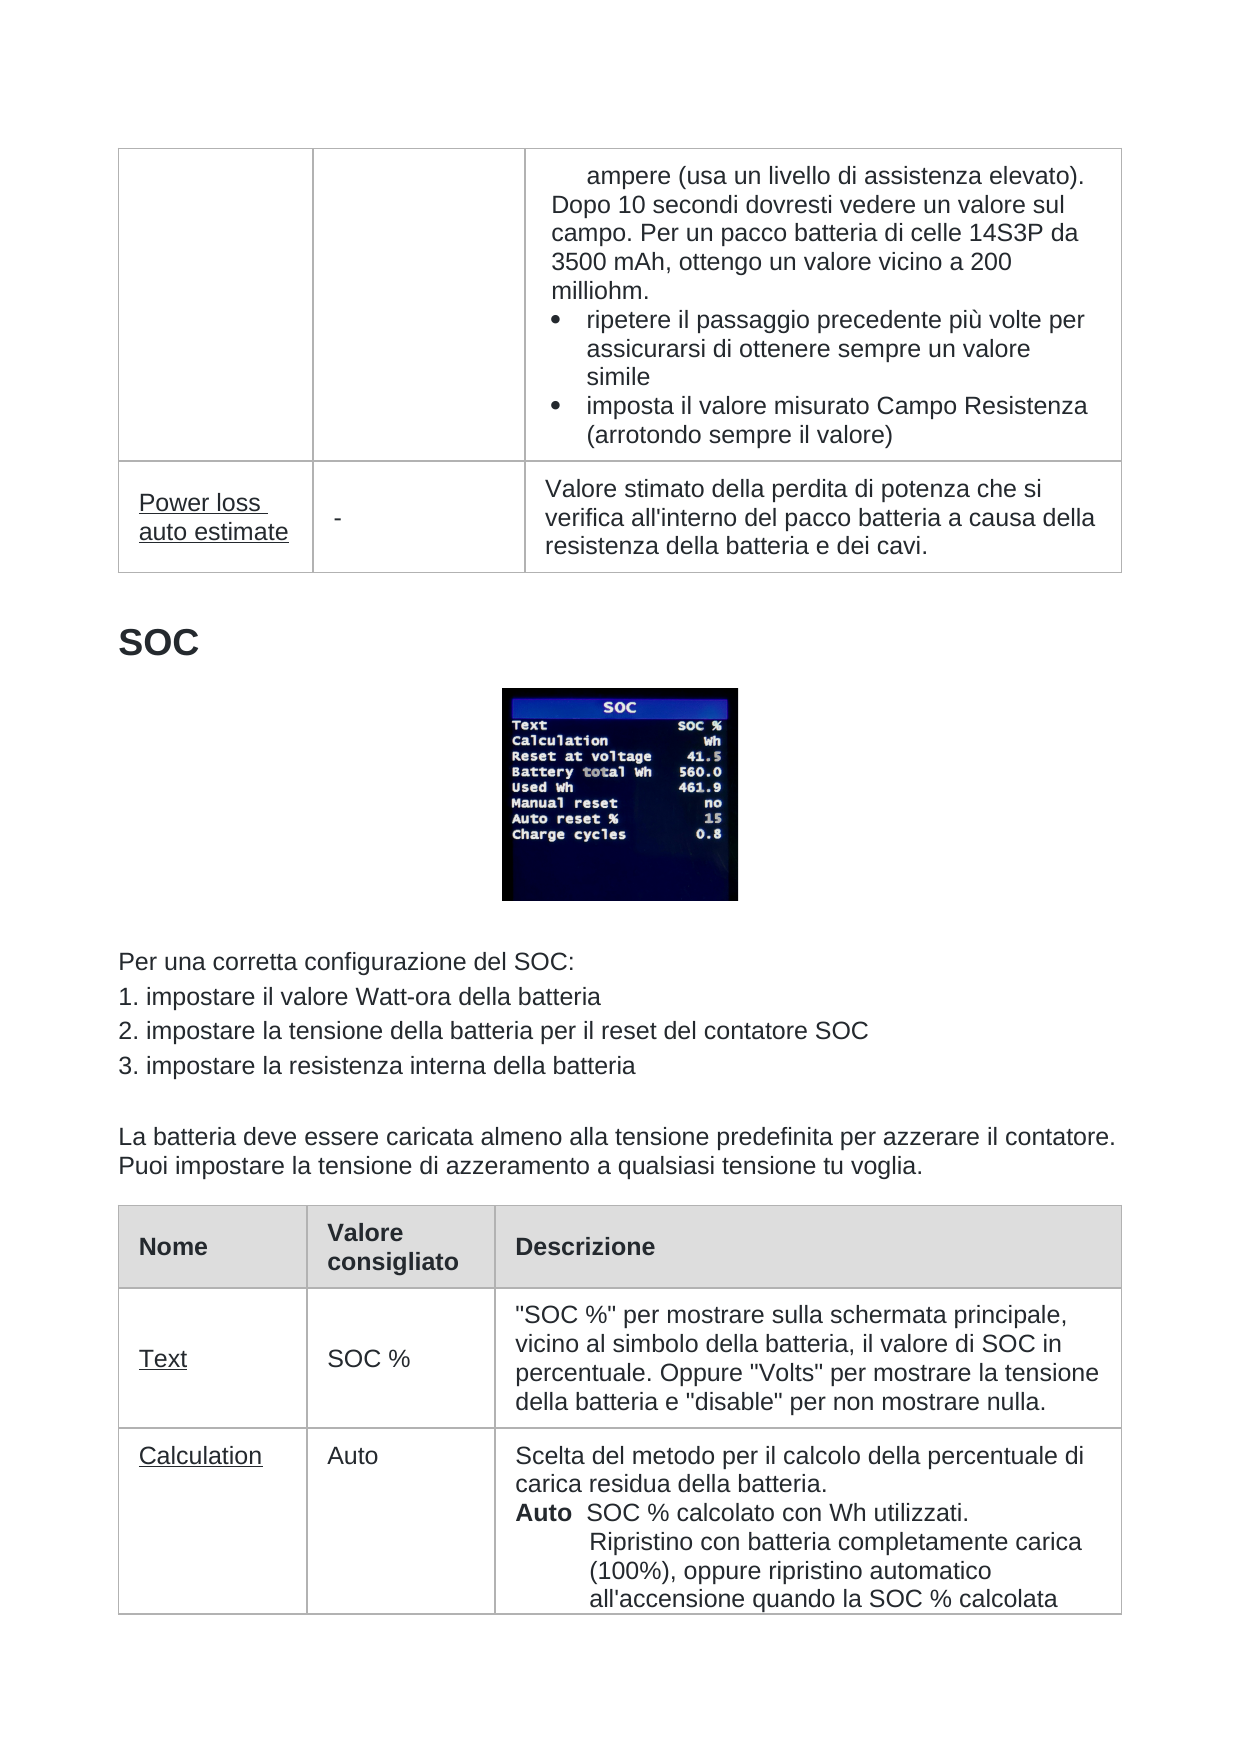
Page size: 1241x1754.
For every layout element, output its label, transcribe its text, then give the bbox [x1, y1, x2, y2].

text 3. impostare la resistenza interna della batteria [118, 1051, 1122, 1080]
text SOC [118, 621, 1122, 664]
table_cell [119, 149, 312, 460]
table_cell Valore stimato della perdita di potenza che si verifica all'interno del pacco batteria a causa della resistenza della batteria e dei cavi. [526, 462, 1121, 572]
table_cell Power loss auto estimate [119, 462, 312, 572]
picture [502, 688, 739, 901]
text La batteria deve essere caricata almeno alla tensione predefinita per azzerare il contatore. Puoi impostare la tensione di azzeramento a qualsiasi tensione tu voglia. [118, 1122, 1122, 1179]
table_cell Calculation [119, 1429, 306, 1613]
table_cell Auto [308, 1429, 494, 1613]
text 2. impostare la tensione della batteria per il reset del contatore SOC [118, 1016, 1122, 1045]
table_cell Scelta del metodo per il calcolo della percentuale di carica residua della batteria. Auto SOC % calcolato con Wh utilizzati. Ripristino con batteria completamente carica (100%), oppure ripristino automatico all'accensione quando la SOC % calcolata [496, 1429, 1121, 1613]
text 1. impostare il valore Watt-ora della batteria [118, 982, 1122, 1010]
table_cell SOC % [308, 1289, 494, 1427]
table_cell - [314, 462, 524, 572]
text Per una corretta configurazione del SOC: [118, 947, 1122, 976]
table_header Descrizione [496, 1206, 1121, 1287]
table_header Nome [119, 1206, 306, 1287]
table_cell - [314, 149, 524, 460]
table_cell Text [119, 1289, 306, 1427]
table_cell ampere (usa un livello di assistenza elevato). Dopo 10 secondi dovresti vedere un valore sul campo. Per un pacco batteria di celle 14S3P da 3500 mAh, ottengo un valore vicino a 200 milliohm. ripetere il passaggio precedente più volte per assicurarsi di ottenere sempre un valore simile imposta il valore misurato Campo Resistenza (arrotondo sempre il valore) [526, 149, 1121, 460]
table_header Valore consigliato [308, 1206, 494, 1287]
table_cell "SOC %" per mostrare sulla schermata principale, vicino al simbolo della batteria, il valore di SOC in percentuale. Oppure "Volts" per mostrare la tensione della batteria e "disable" per non mostrare nulla. [496, 1289, 1121, 1427]
